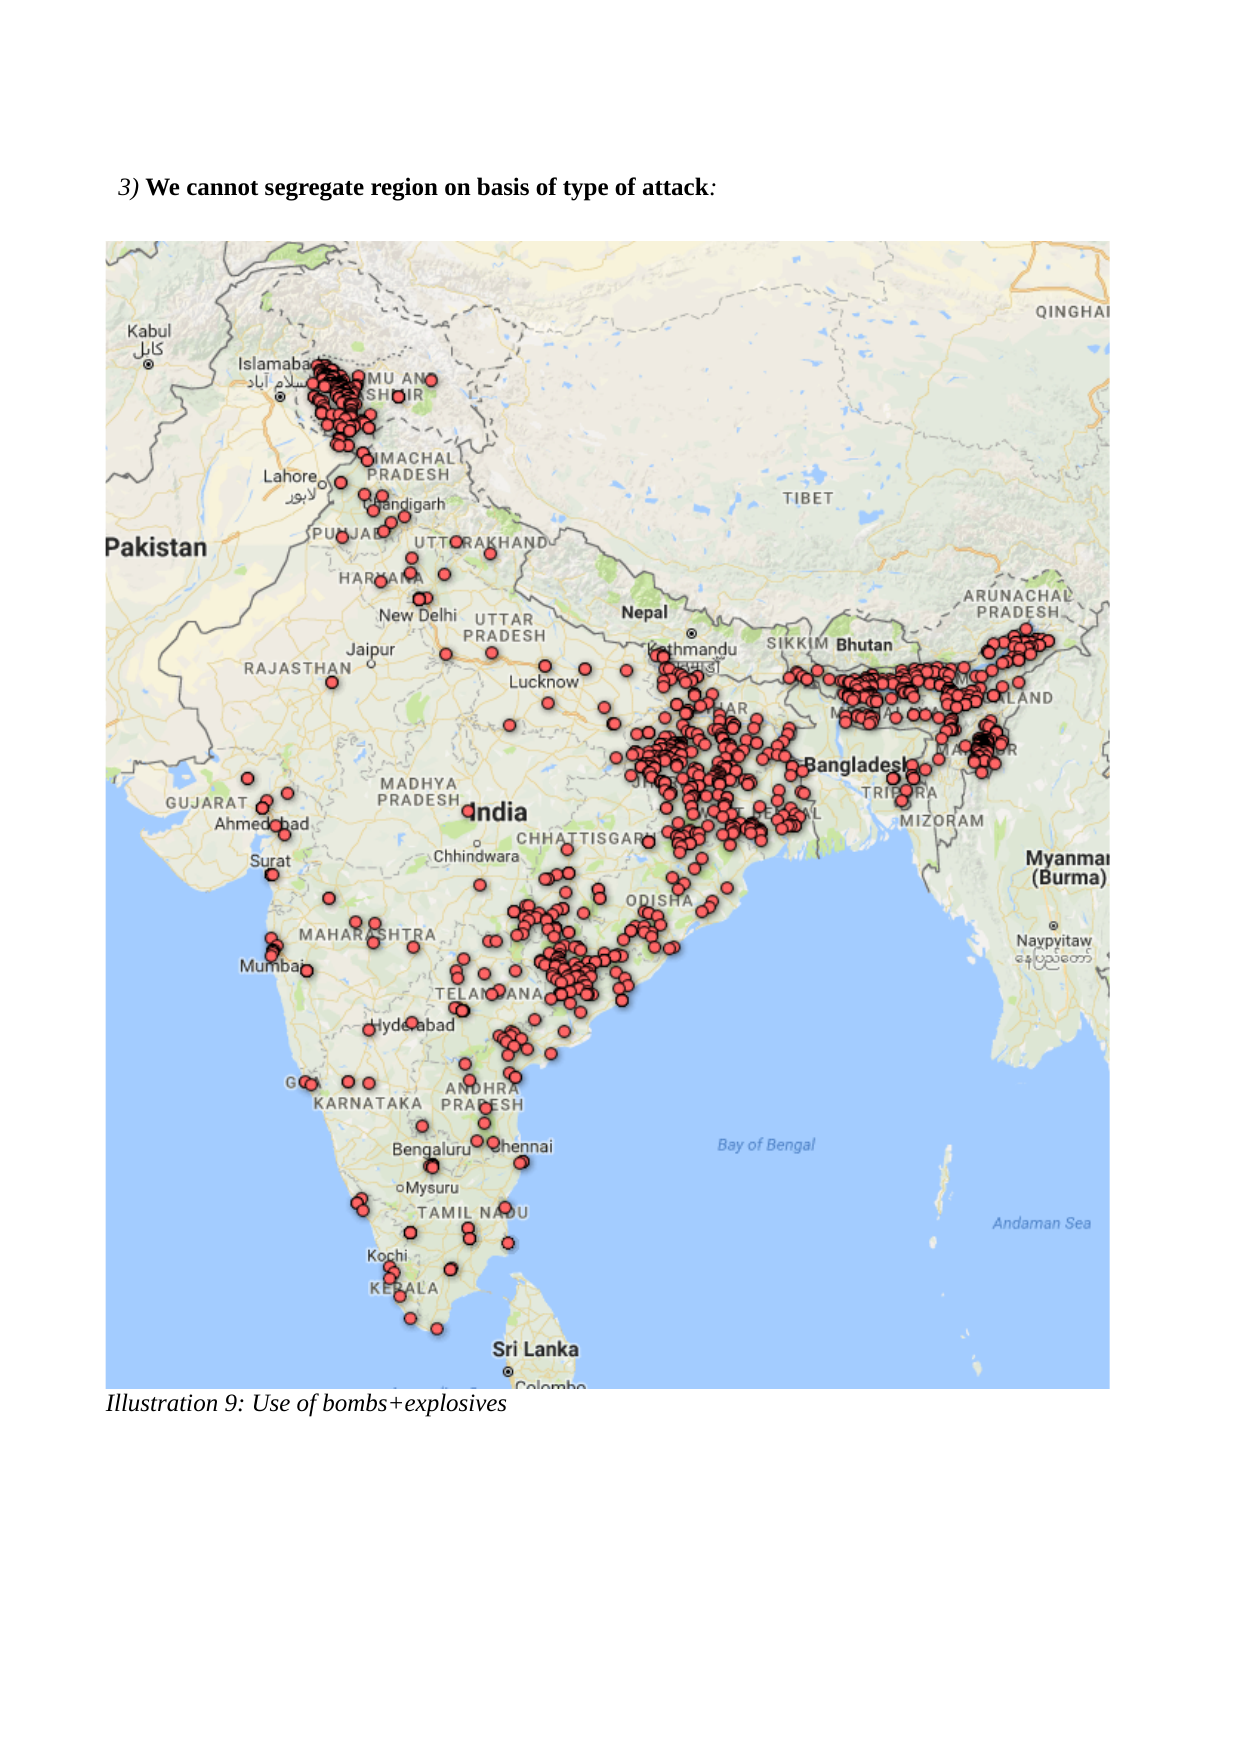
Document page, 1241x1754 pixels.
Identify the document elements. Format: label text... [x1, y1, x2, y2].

text Illustration 9: Use of bombs+explosives [106, 1389, 1109, 1417]
picture [105, 241, 1110, 1389]
text 3) We cannot segregate region on basis of type of attack: [118, 172, 1122, 201]
